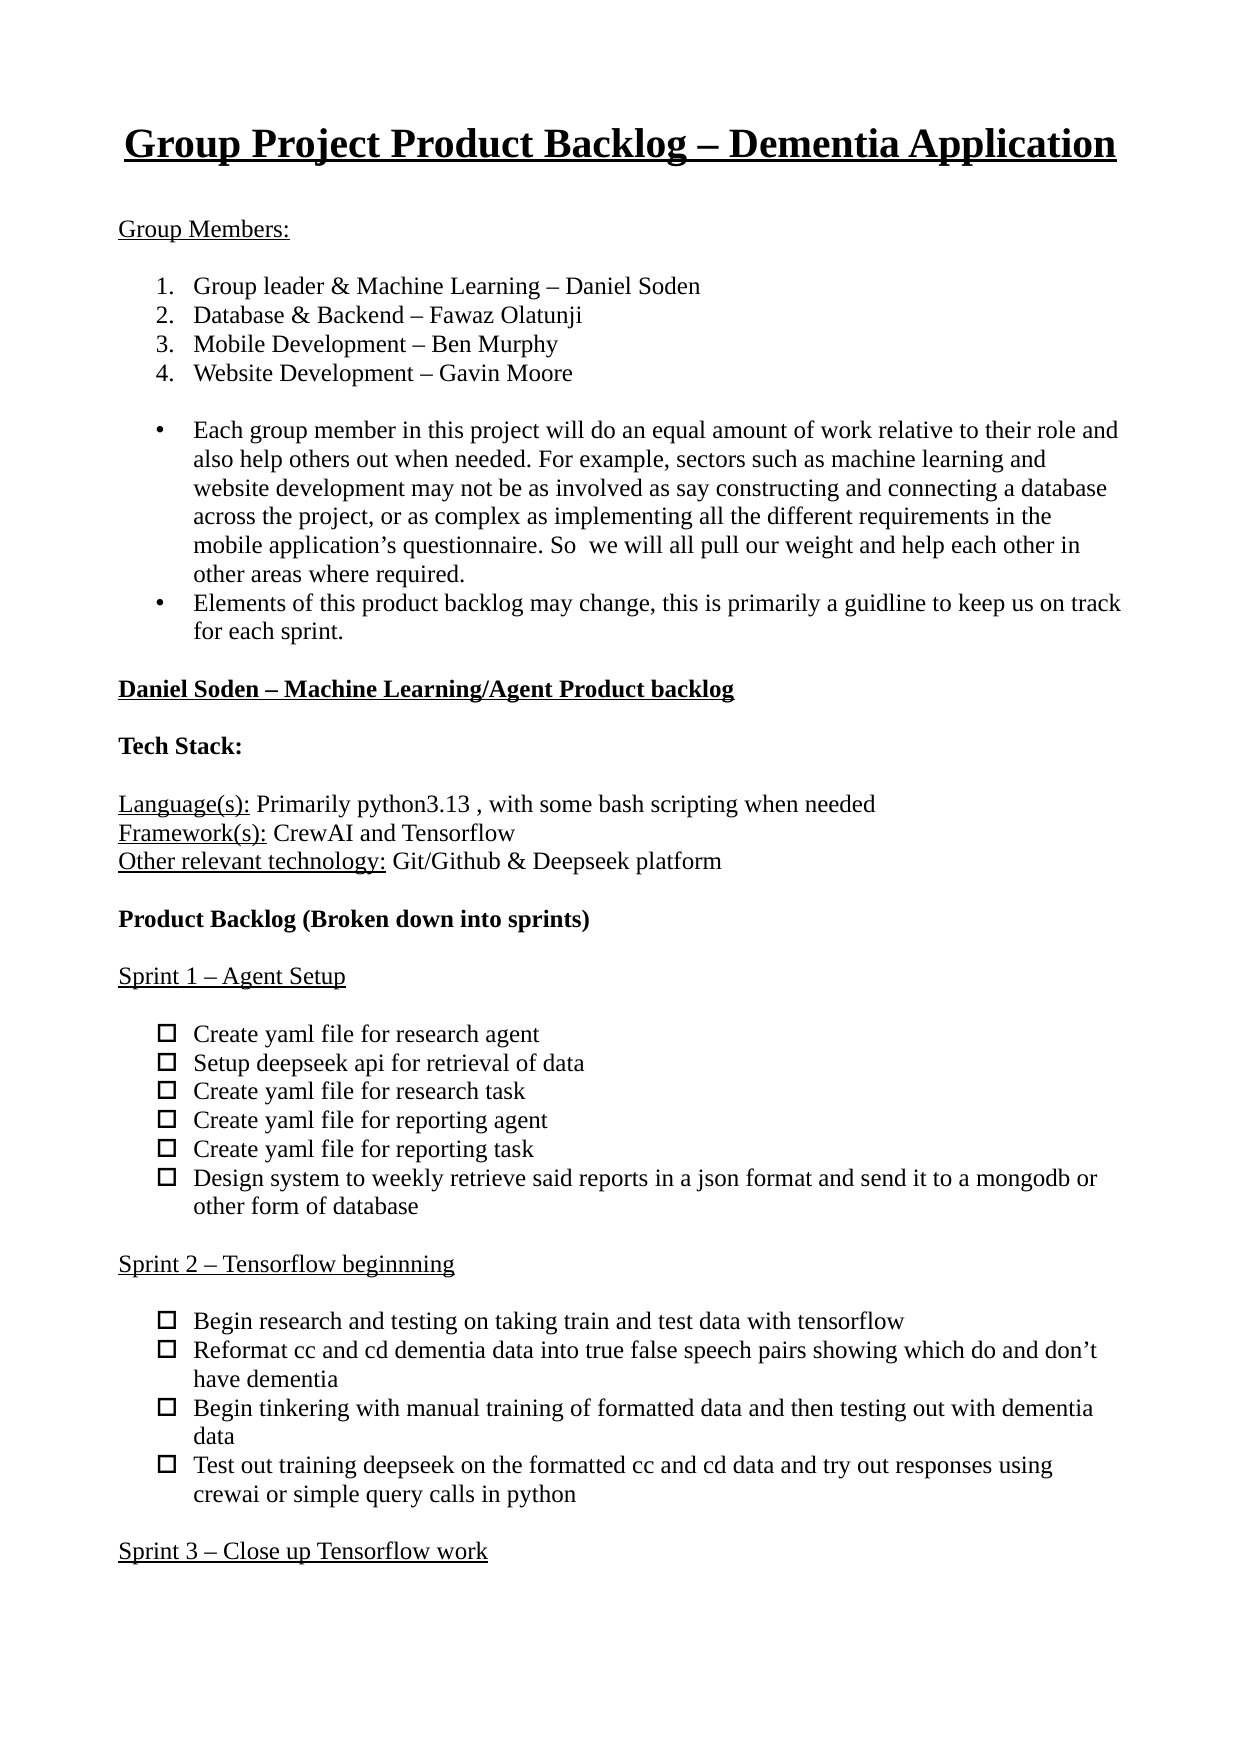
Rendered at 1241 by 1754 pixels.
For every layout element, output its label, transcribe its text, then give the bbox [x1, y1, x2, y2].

text Sprint 1 – Agent Setup [118, 961, 1122, 990]
text Group Project Product Backlog – Dementia Application [118, 118, 1122, 166]
text Language(s): Primarily python3.13 , with some bash scripting when needed [118, 789, 1122, 818]
list Create yaml file for research agent [156, 1019, 1122, 1048]
text Daniel Soden – Machine Learning/Agent Product backlog [118, 674, 1122, 703]
list Elements of this product backlog may change, this is primarily a guidline to keep us on track for each sprint. [156, 588, 1122, 645]
list Each group member in this project will do an equal amount of work relative to their role and also help others out when needed. For example, sectors such as machine learning and website development may not be as involved as say constructing and connecting a database across the project, or as complex as implementing all the different requirements in the mobile application’s questionnaire. So we will all pull our weight and help each other in other areas where required. [156, 415, 1122, 588]
list Design system to weekly retrieve said reports in a json format and send it to a mongodb or other form of database [156, 1163, 1122, 1220]
text Tech Stack: [118, 731, 1122, 760]
list Test out training deepseek on the formatted cc and cd data and try out responses using crewai or simple query calls in python [156, 1450, 1122, 1508]
list Create yaml file for research task [156, 1076, 1122, 1105]
list Begin tinkering with manual training of formatted data and then testing out with dementia data [156, 1393, 1122, 1450]
text Sprint 2 – Tensorflow beginnning [118, 1249, 1122, 1278]
list Group leader & Machine Learning – Daniel Soden [156, 271, 1122, 300]
text Sprint 3 – Close up Tensorflow work [118, 1536, 1122, 1565]
text Framework(s): CrewAI and Tensorflow [118, 818, 1122, 846]
list Mobile Development – Ben Murphy [156, 329, 1122, 358]
list Website Development – Gavin Moore [156, 358, 1122, 386]
list Reformat cc and cd dementia data into true false speech pairs showing which do and don’t have dementia [156, 1335, 1122, 1393]
text Product Backlog (Broken down into sprints) [118, 904, 1122, 933]
text Other relevant technology: Git/Github & Deepseek platform [118, 846, 1122, 875]
list Begin research and testing on taking train and test data with tensorflow [156, 1306, 1122, 1335]
list Database & Backend – Fawaz Olatunji [156, 300, 1122, 329]
list Create yaml file for reporting agent [156, 1105, 1122, 1134]
list Setup deepseek api for retrieval of data [156, 1048, 1122, 1076]
list Create yaml file for reporting task [156, 1134, 1122, 1163]
text Group Members: [118, 214, 1122, 243]
